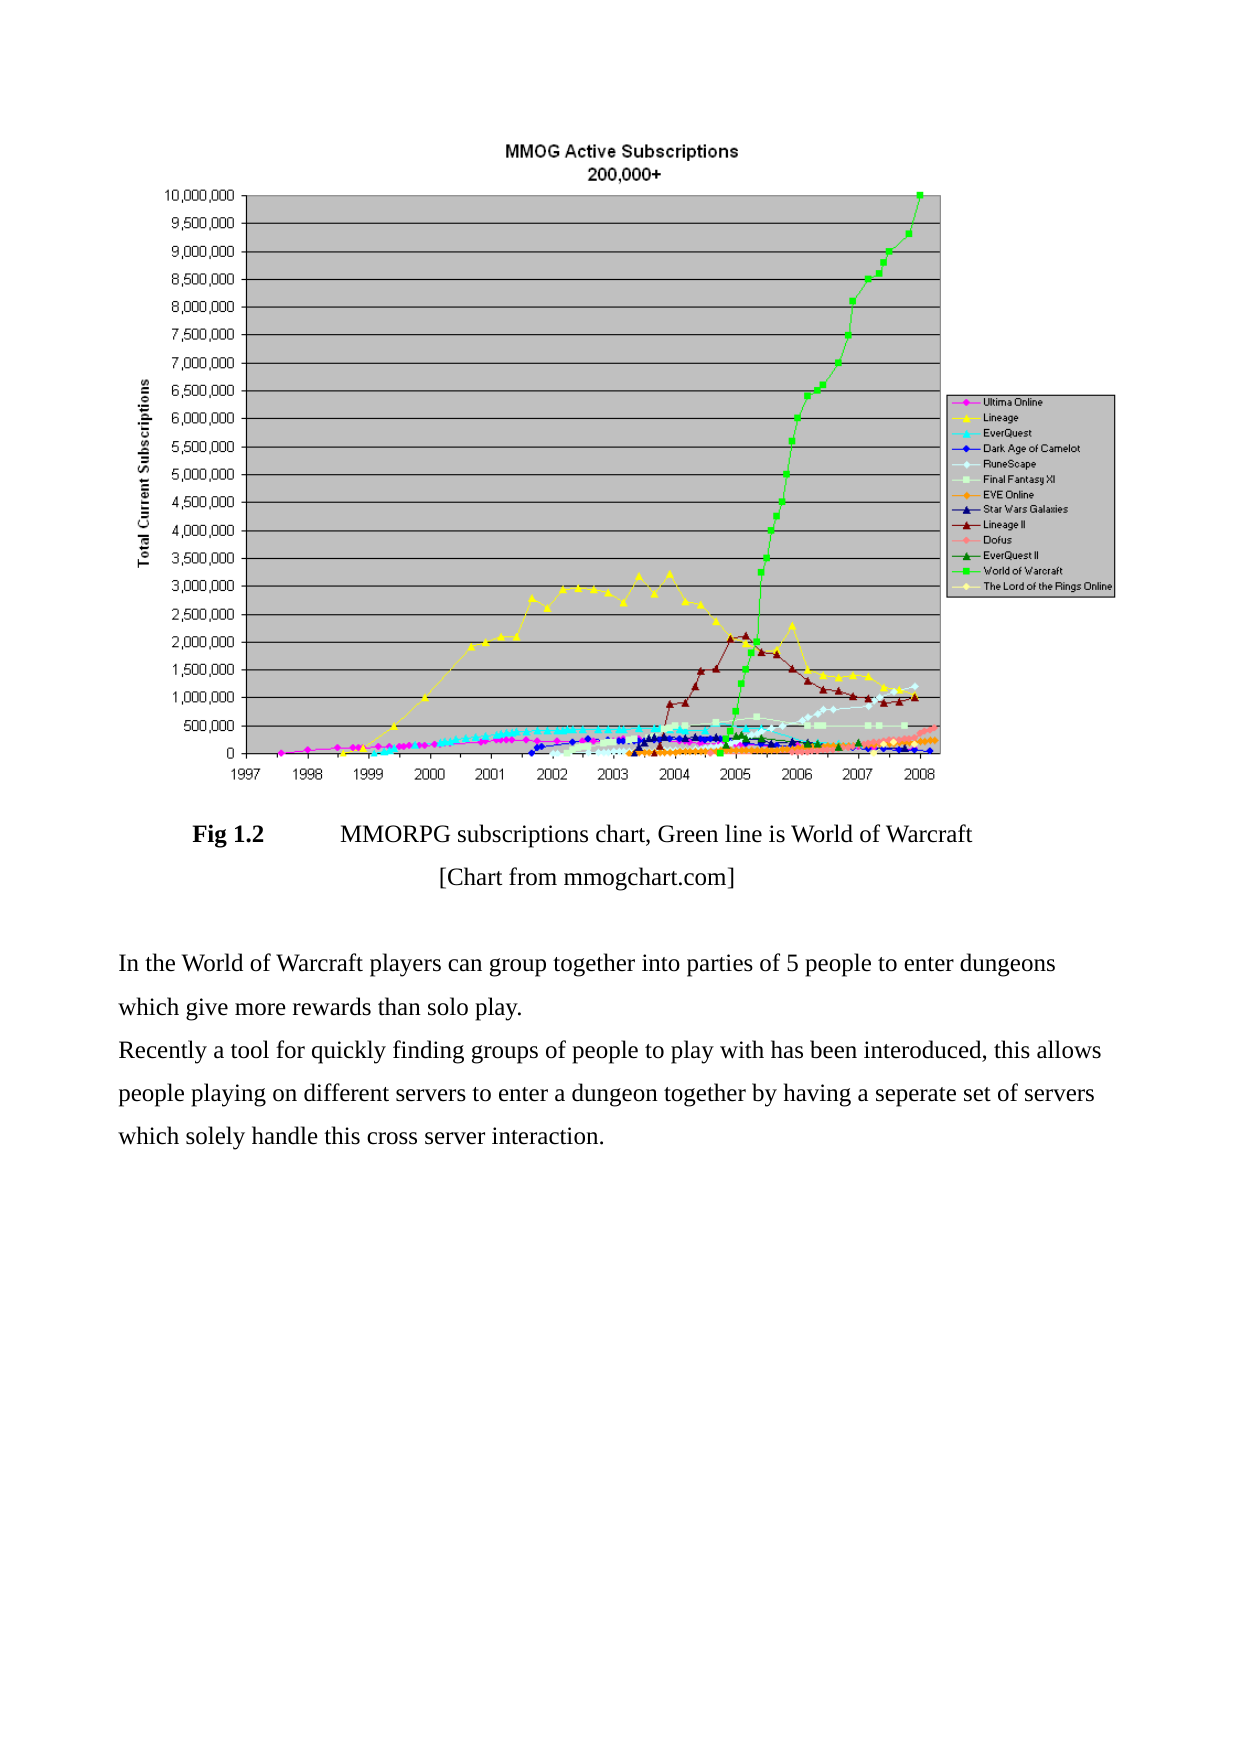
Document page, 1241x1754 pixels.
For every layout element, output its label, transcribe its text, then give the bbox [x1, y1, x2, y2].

text [Chart from mmogchart.com] [118, 862, 1122, 891]
text In the World of Warcraft players can group together into parties of 5 people to enter dungeons which give more rewards than solo play. [118, 948, 1122, 1020]
text Fig 1.2 MMORPG subscriptions chart, Green line is World of Warcraft [118, 805, 1122, 848]
text Recently a tool for quickly finding groups of people to play with has been interoduced, this allows people playing on different servers to enter a dungeon together by having a seperate set of servers which solely handle this cross server interaction. [118, 1035, 1122, 1150]
picture [118, 118, 1123, 805]
